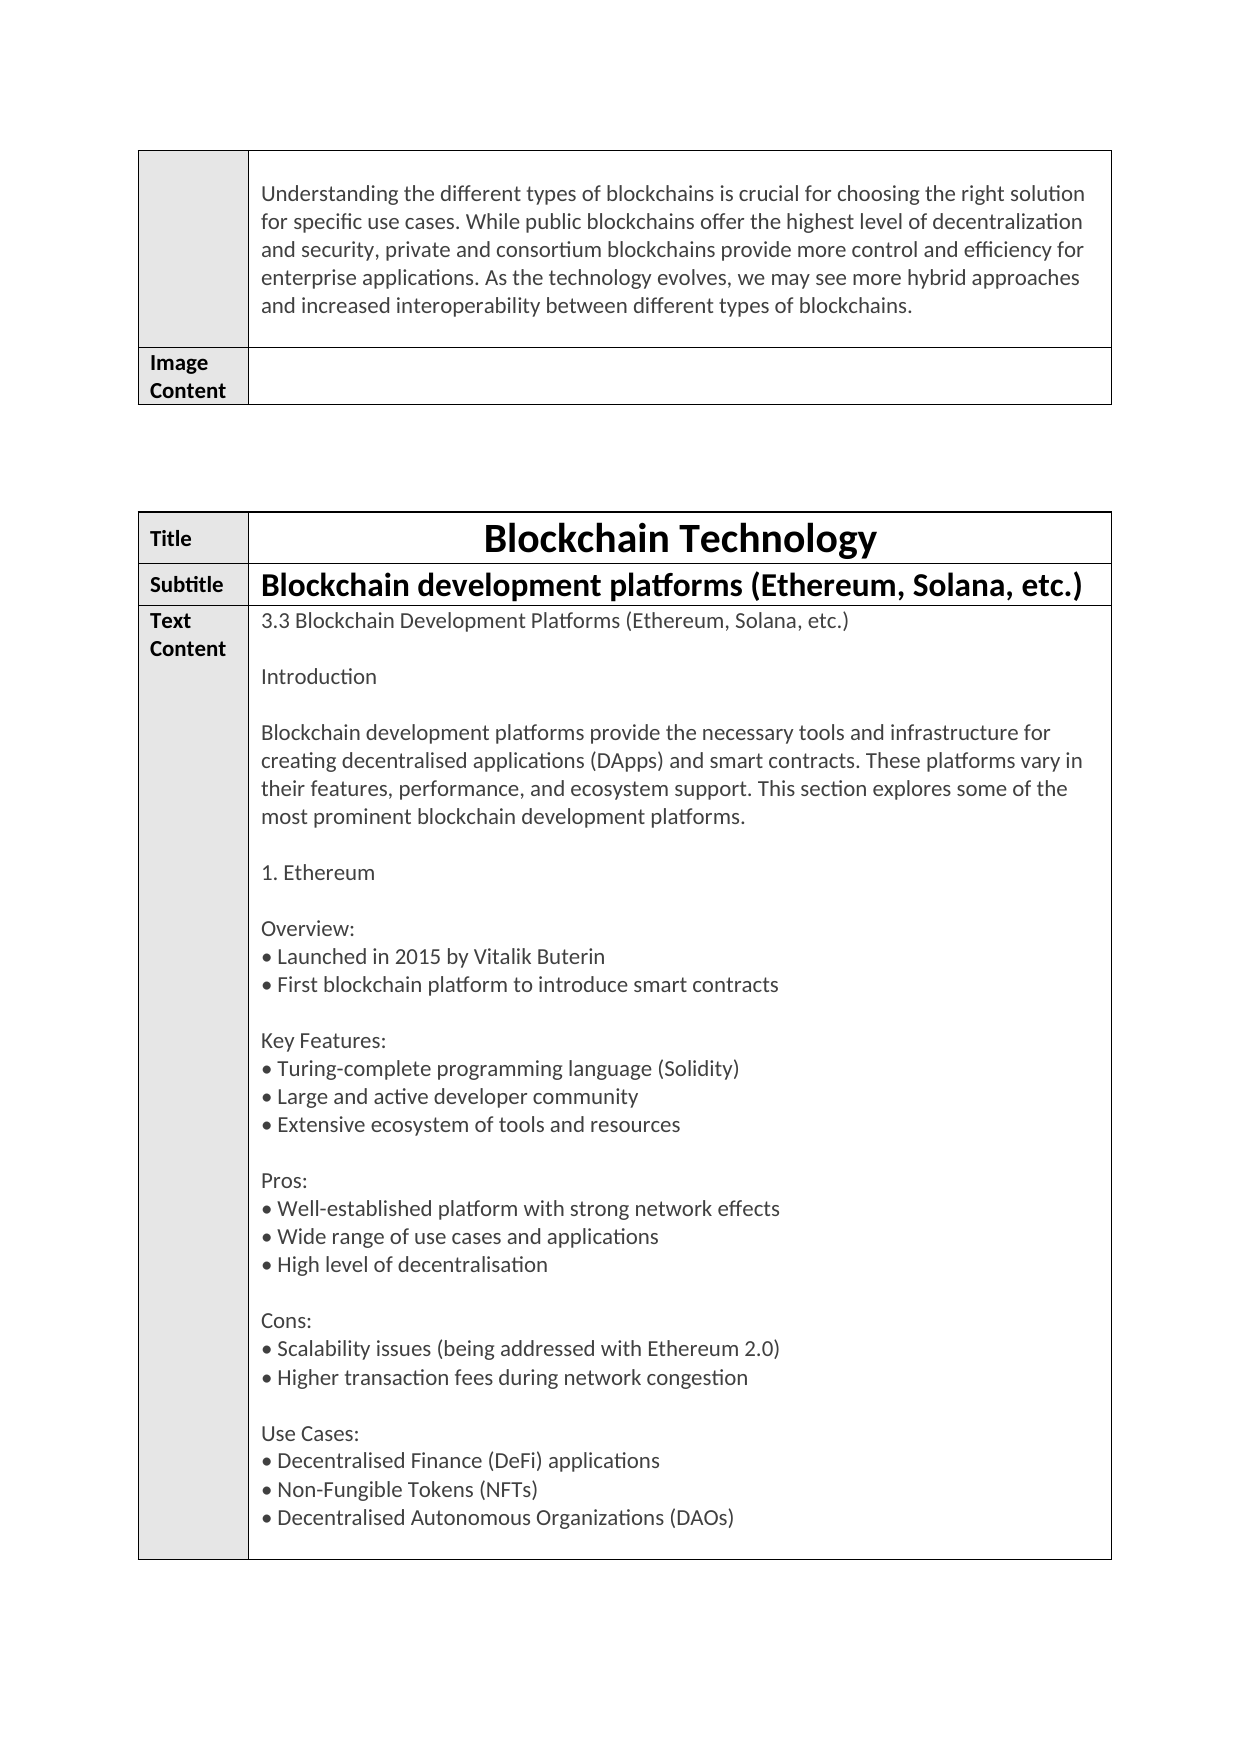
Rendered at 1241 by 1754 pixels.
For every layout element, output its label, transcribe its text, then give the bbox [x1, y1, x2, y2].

table_cell [139, 151, 248, 347]
table_header Title [139, 513, 248, 563]
table_cell Understanding the different types of blockchains is crucial for choosing the right solution for specific use cases. While public blockchains offer the highest level of decentralization and security, private and consortium blockchains provide more control and efficiency for enterprise applications. As the technology evolves, we may see more hybrid approaches and increased interoperability between different types of blockchains. [249, 151, 1111, 347]
table_cell 3.3 Blockchain Development Platforms (Ethereum, Solana, etc.) Introduction Blockchain development platforms provide the necessary tools and infrastructure for creating decentralised applications (DApps) and smart contracts. These platforms vary in their features, performance, and ecosystem support. This section explores some of the most prominent blockchain development platforms. 1. Ethereum Overview: • Launched in 2015 by Vitalik Buterin • First blockchain platform to introduce smart contracts Key Features: • Turing-complete programming language (Solidity) • Large and active developer community • Extensive ecosystem of tools and resources Pros: • Well-established platform with strong network effects • Wide range of use cases and applications • High level of decentralisation Cons: • Scalability issues (being addressed with Ethereum 2.0) • Higher transaction fees during network congestion Use Cases: • Decentralised Finance (DeFi) applications • Non-Fungible Tokens (NFTs) • Decentralised Autonomous Organizations (DAOs) [249, 606, 1111, 1559]
table_cell Subtitle [139, 564, 248, 605]
table_cell [249, 348, 1111, 404]
table_cell Text Content [139, 606, 248, 1559]
table_header Blockchain Technology [249, 513, 1111, 563]
table_cell Blockchain development platforms (Ethereum, Solana, etc.) [249, 564, 1111, 605]
table_cell Image Content [139, 348, 248, 404]
